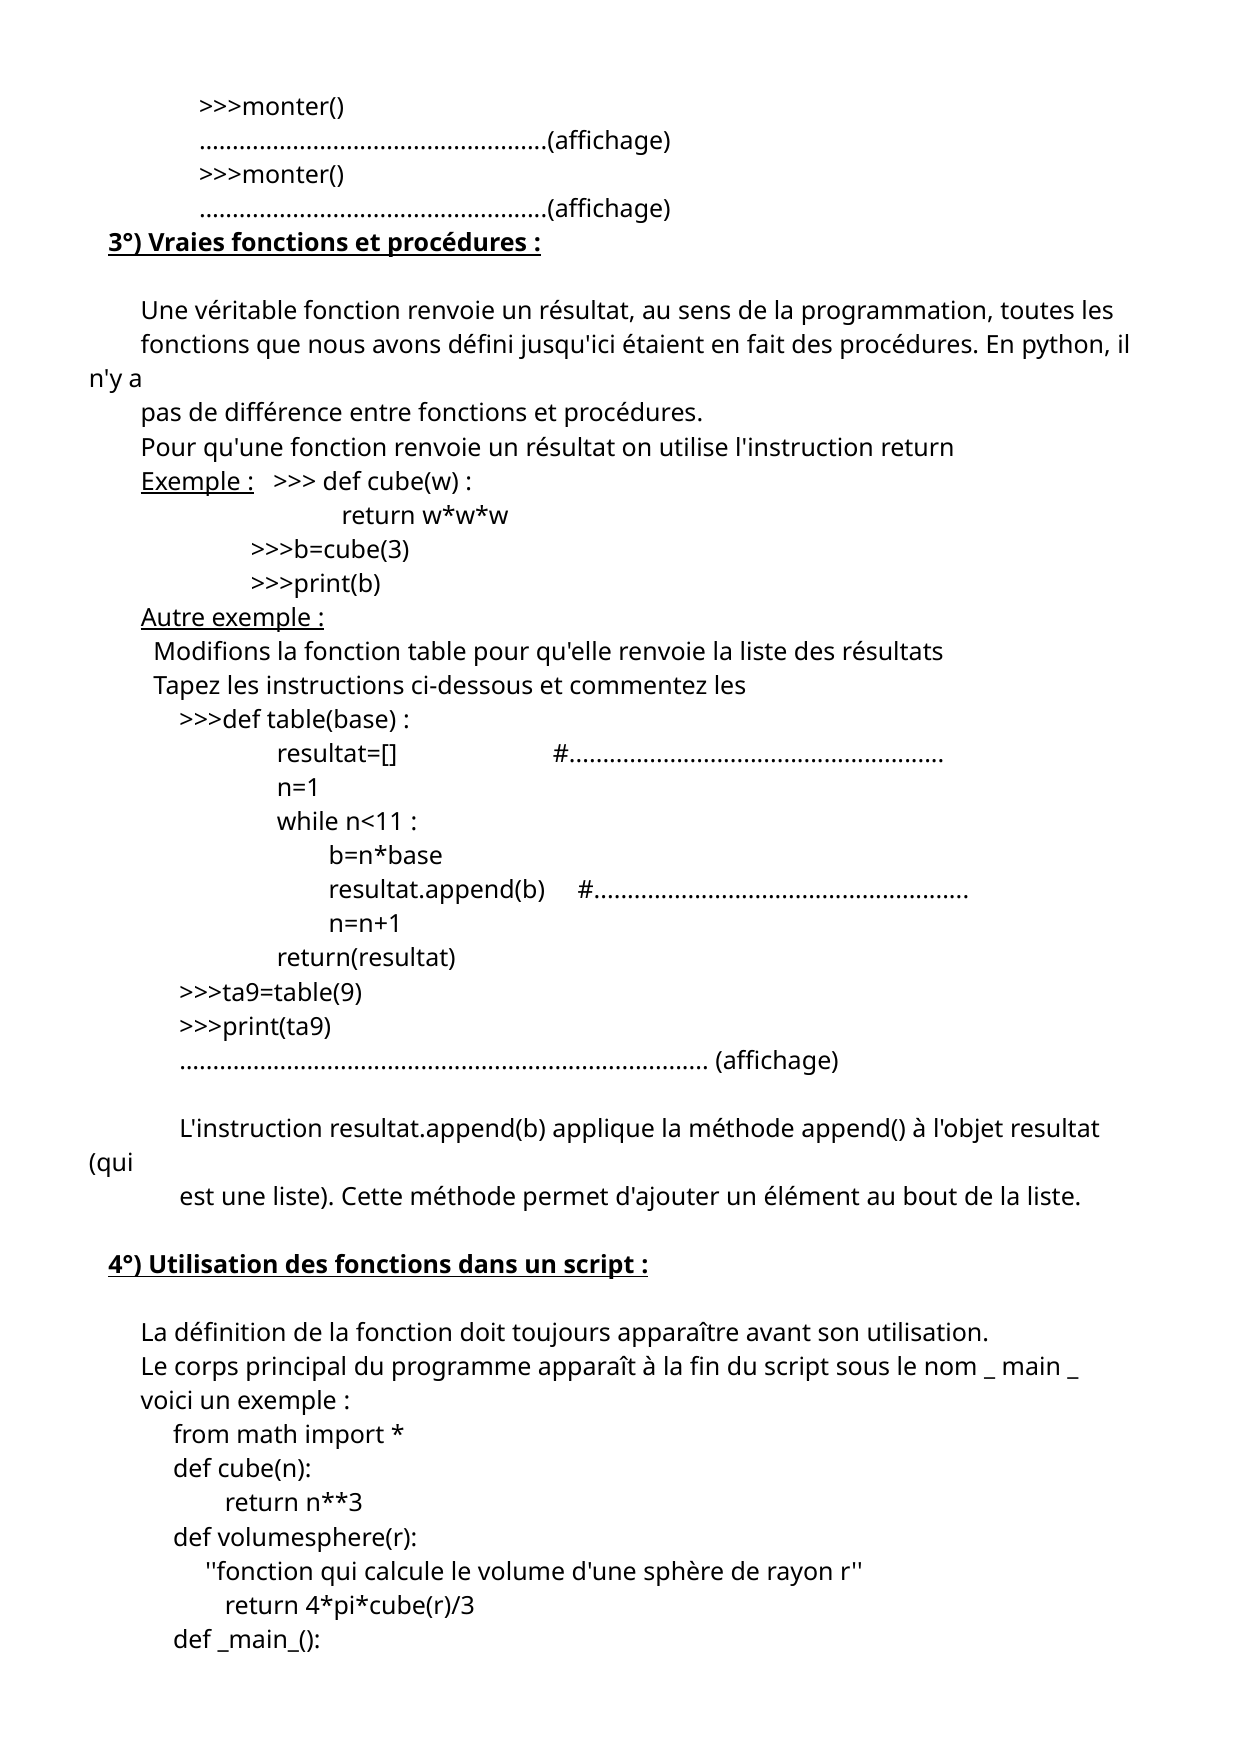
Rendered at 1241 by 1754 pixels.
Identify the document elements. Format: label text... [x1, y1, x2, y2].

text 4°) Utilisation des fonctions dans un script : [88, 1247, 1152, 1281]
text L'instruction resultat.append(b) applique la méthode append() à l'objet resultat (qui [88, 1110, 1152, 1178]
text ….................................................(affichage) [88, 191, 1152, 225]
text def _main_(): [88, 1621, 1152, 1655]
text resultat=[] #........................................................ [88, 736, 1152, 770]
text ''fonction qui calcule le volume d'une sphère de rayon r'' [88, 1553, 1152, 1587]
text >>>monter() [88, 88, 1152, 123]
text from math import * [88, 1417, 1152, 1451]
text fonctions que nous avons défini jusqu'ici étaient en fait des procédures. En python, il n'y a [88, 327, 1152, 395]
text ….................................................(affichage) [88, 123, 1152, 157]
text Le corps principal du programme apparaît à la fin du script sous le nom _ main _ [88, 1349, 1152, 1383]
text Pour qu'une fonction renvoie un résultat on utilise l'instruction return [88, 429, 1152, 463]
text Modifions la fonction table pour qu'elle renvoie la liste des résultats [88, 633, 1152, 668]
text pas de différence entre fonctions et procédures. [88, 395, 1152, 429]
text …............................................................................ (affichage) [88, 1042, 1152, 1076]
text Exemple : >>> def cube(w) : [88, 463, 1152, 497]
text n=1 [88, 770, 1152, 804]
text Tapez les instructions ci-dessous et commentez les [88, 668, 1152, 702]
text def cube(n): [88, 1451, 1152, 1485]
text while n<11 : [88, 804, 1152, 838]
text >>>b=cube(3) [88, 531, 1152, 565]
text est une liste). Cette méthode permet d'ajouter un élément au bout de la liste. [88, 1178, 1152, 1213]
text return n**3 [88, 1485, 1152, 1519]
text return 4*pi*cube(r)/3 [88, 1587, 1152, 1621]
text La définition de la fonction doit toujours apparaître avant son utilisation. [88, 1315, 1152, 1349]
text >>>print(b) [88, 565, 1152, 599]
text Autre exemple : [88, 599, 1152, 633]
text 3°) Vraies fonctions et procédures : [88, 225, 1152, 259]
text return(resultat) [88, 940, 1152, 974]
text >>>monter() [88, 157, 1152, 191]
text n=n+1 [88, 906, 1152, 940]
text >>>ta9=table(9) [88, 974, 1152, 1008]
text def volumesphere(r): [88, 1519, 1152, 1553]
text voici un exemple : [88, 1383, 1152, 1417]
text >>>print(ta9) [88, 1008, 1152, 1042]
text return w*w*w [88, 497, 1152, 531]
text >>>def table(base) : [88, 702, 1152, 736]
text Une véritable fonction renvoie un résultat, au sens de la programmation, toutes les [88, 293, 1152, 327]
text b=n*base [88, 838, 1152, 872]
text resultat.append(b) #........................................................ [88, 872, 1152, 906]
